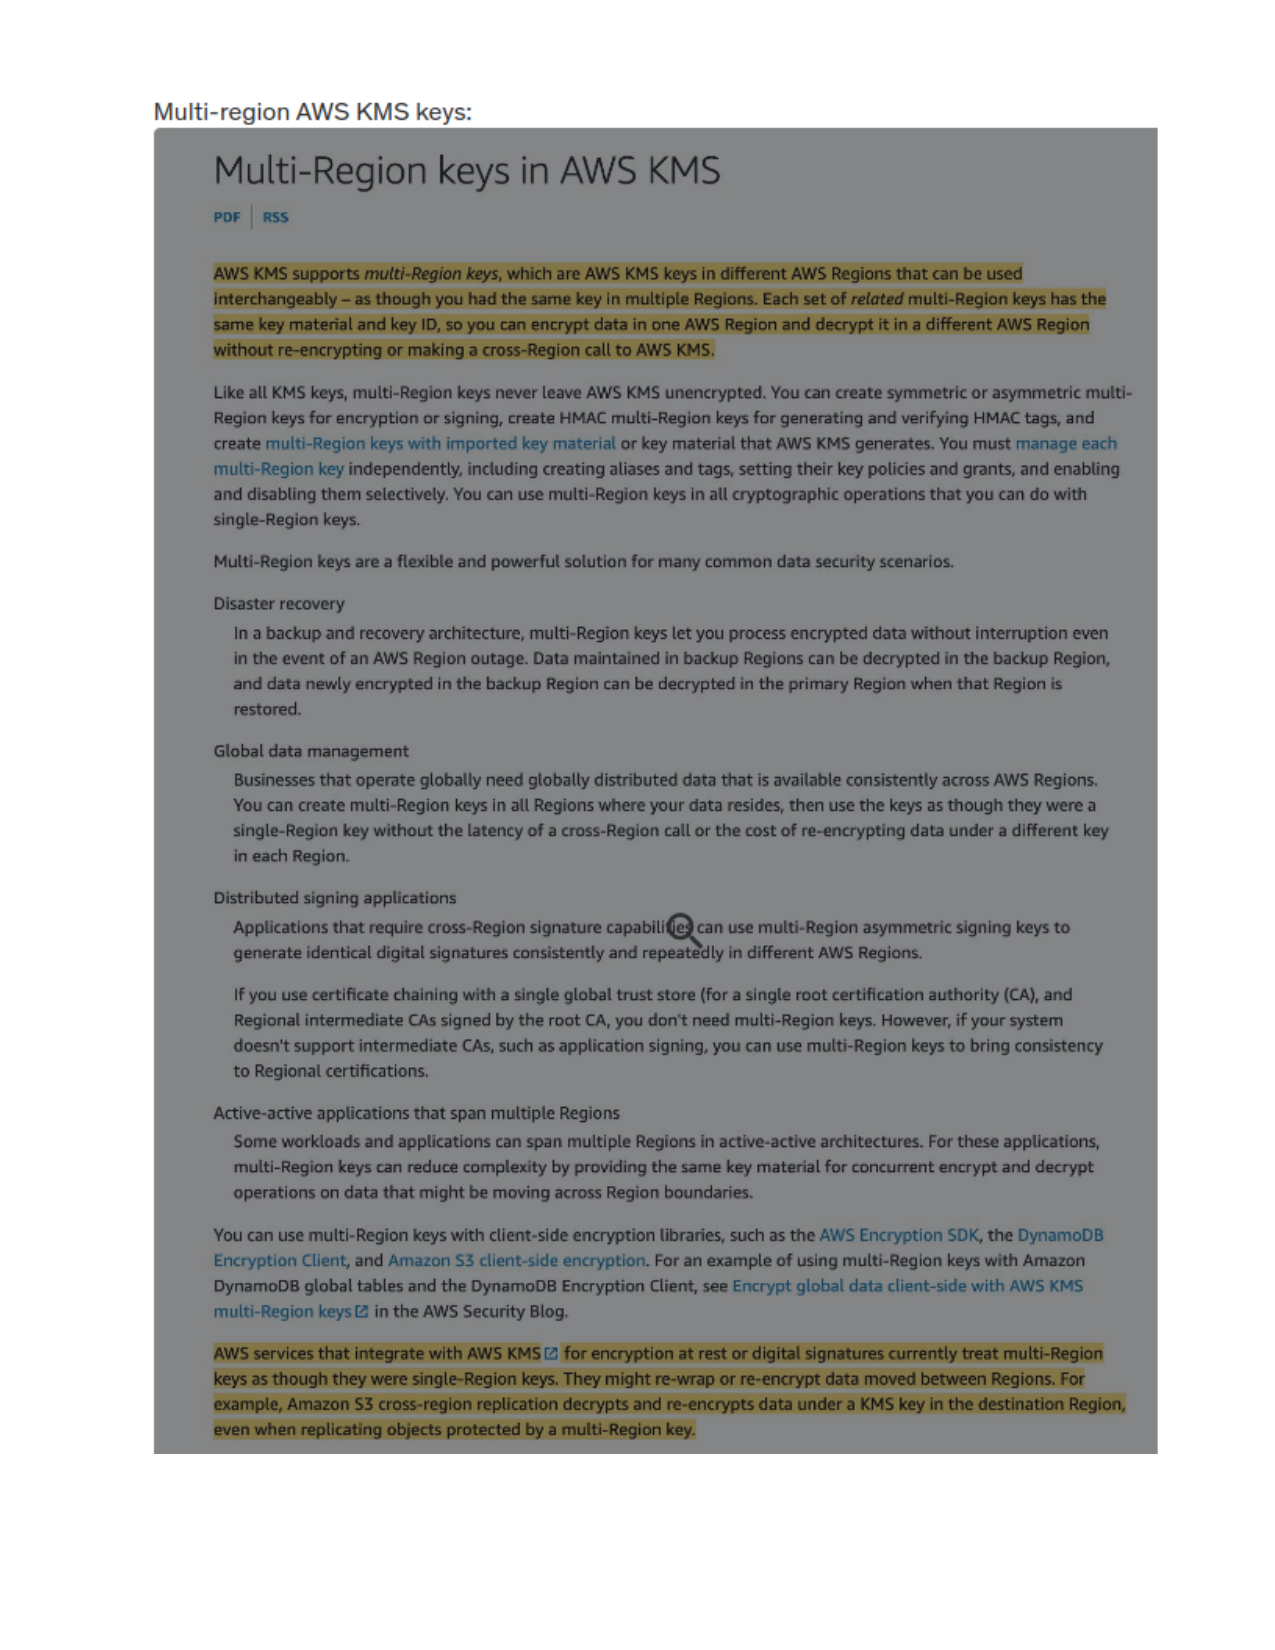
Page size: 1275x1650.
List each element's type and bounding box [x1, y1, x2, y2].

picture [148, 100, 1158, 1454]
